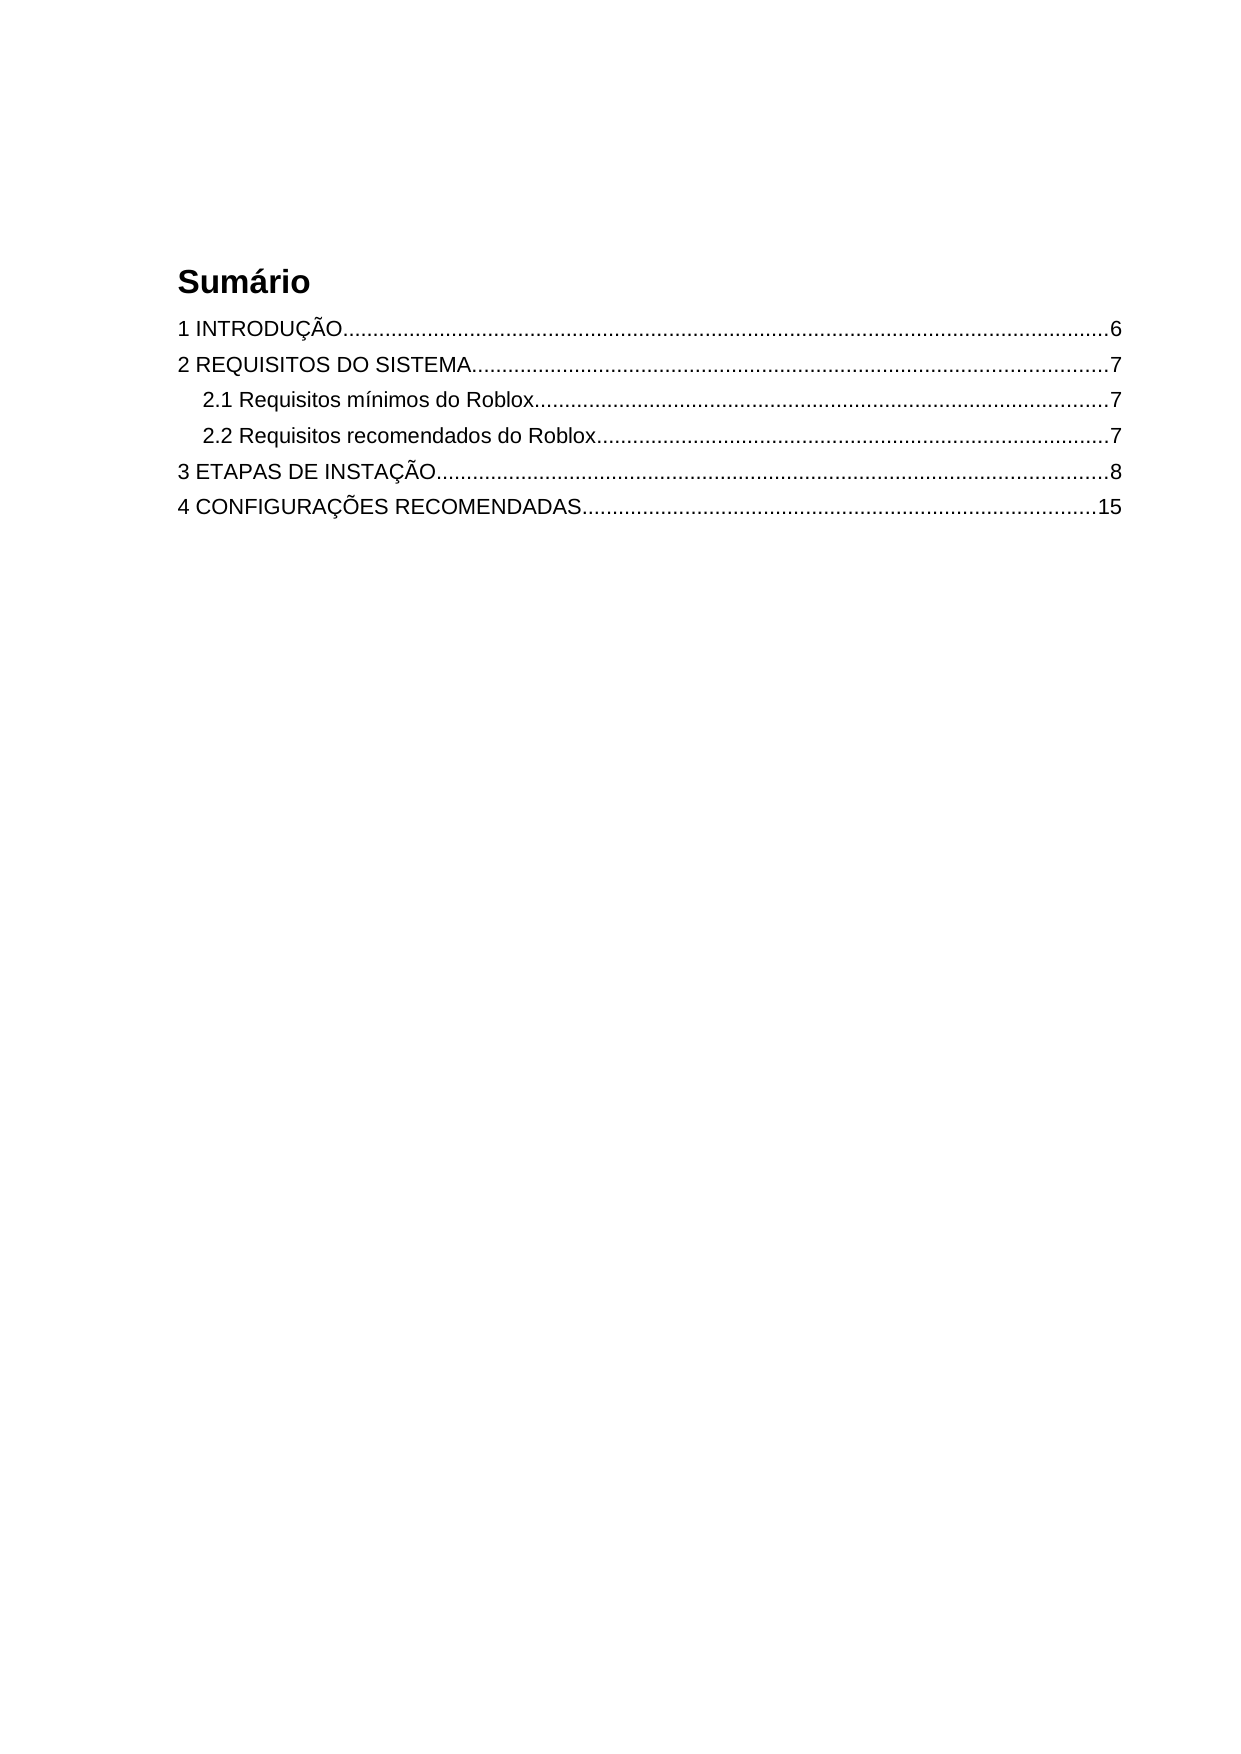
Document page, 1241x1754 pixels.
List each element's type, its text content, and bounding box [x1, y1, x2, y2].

text 4 CONFIGURAÇÕES RECOMENDADAS 15 [177, 494, 1122, 519]
text 1 INTRODUÇÃO 6 [177, 316, 1122, 341]
subtitle Sumário [177, 262, 1122, 301]
text 2.2 Requisitos recomendados do Roblox 7 [202, 423, 1122, 448]
text 2.1 Requisitos mínimos do Roblox 7 [202, 387, 1122, 413]
text 3 ETAPAS DE INSTAÇÃO 8 [177, 459, 1122, 484]
text 2 REQUISITOS DO SISTEMA 7 [177, 352, 1122, 377]
